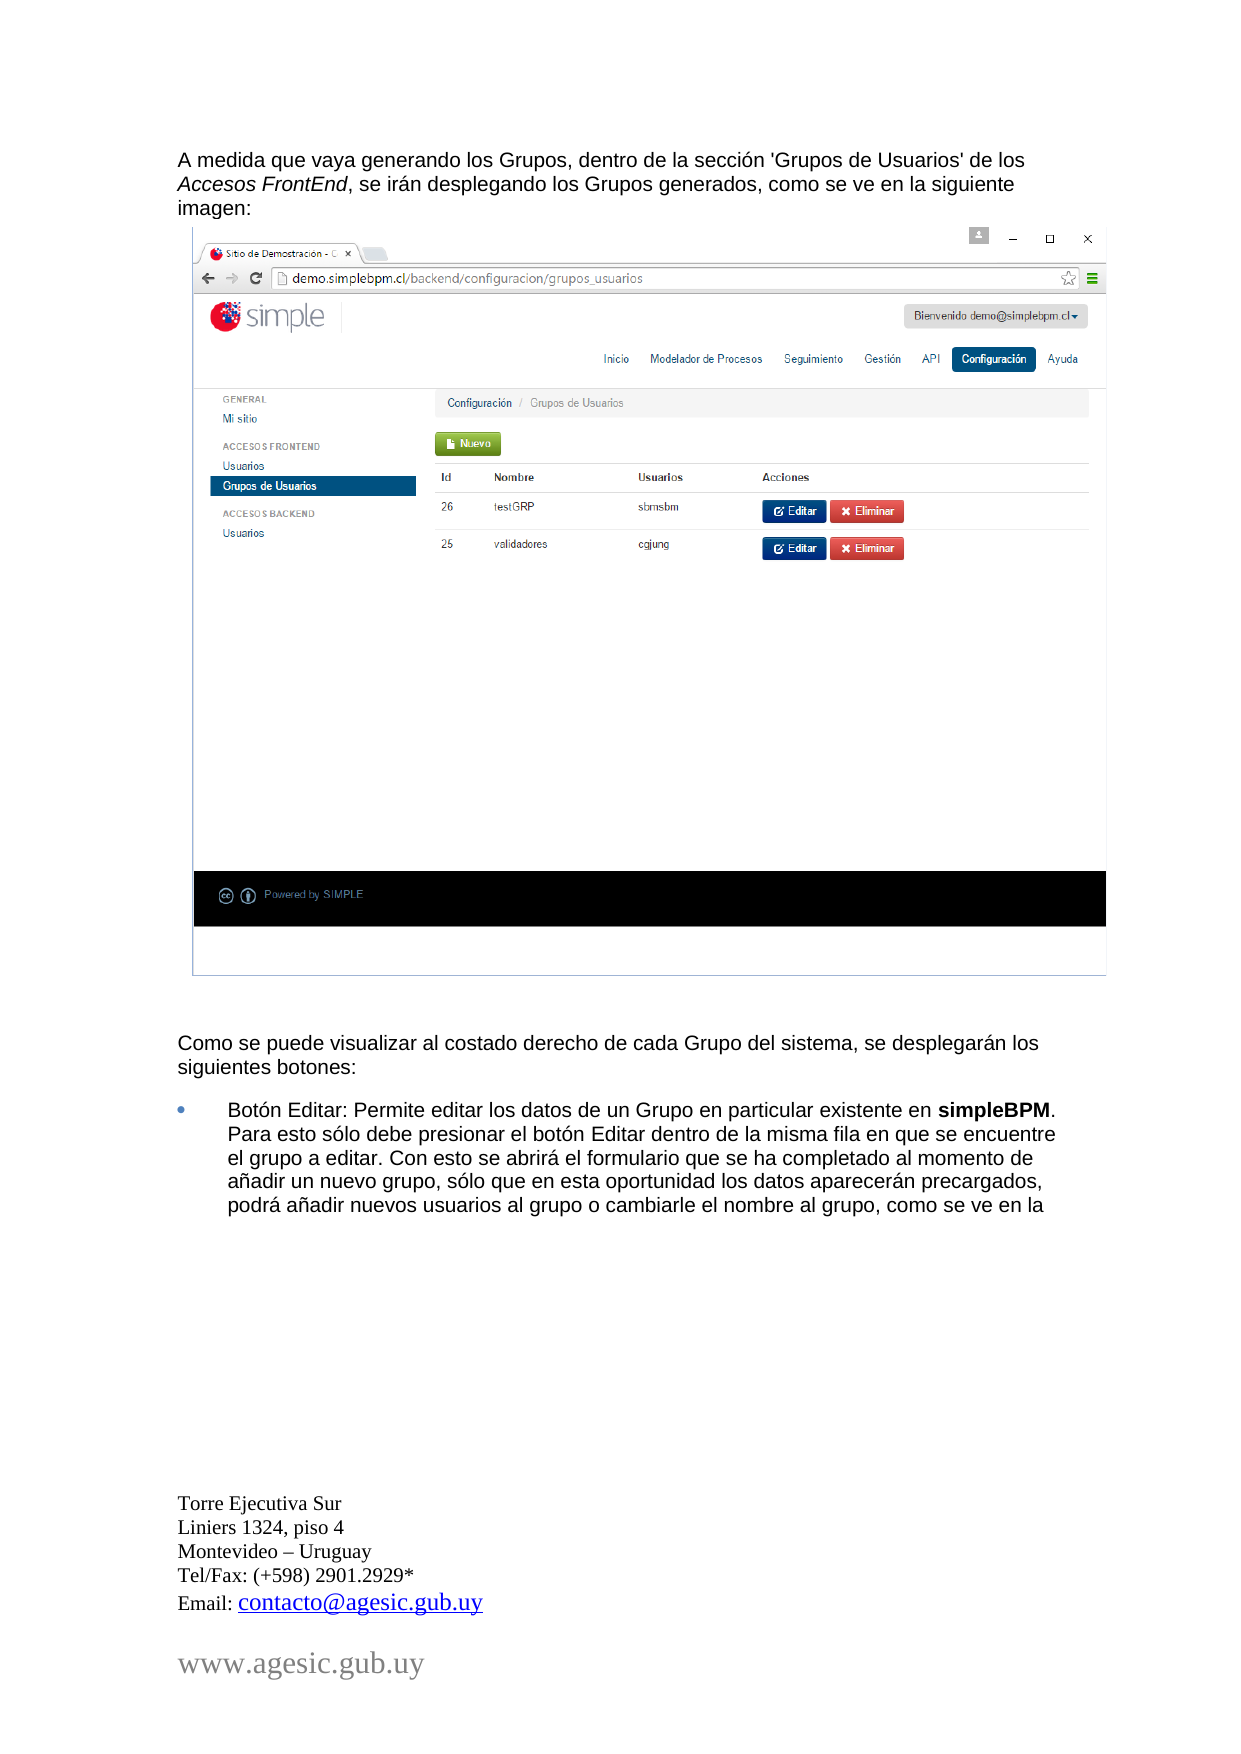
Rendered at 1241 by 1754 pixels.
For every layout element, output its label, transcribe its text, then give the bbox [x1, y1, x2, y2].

text Como se puede visualizar al costado derecho de cada Grupo del sistema, se desplegarán los siguientes botones: [177, 1031, 1063, 1079]
list Botón Editar: Permite editar los datos de un Grupo en particular existente en simpleBPM. Para esto sólo debe presionar el botón Editar dentro de la misma fila en que se encuentre el grupo a editar. Con esto se abrirá el formulario que se ha completado al momento de añadir un nuevo grupo, sólo que en esta oportunidad los datos aparecerán precargados, podrá añadir nuevos usuarios al grupo o cambiarle el nombre al grupo, como se ve en la [177, 1097, 1063, 1217]
text A medida que vaya generando los Grupos, dentro de la sección 'Grupos de Usuarios' de los Accesos FrontEnd, se irán desplegando los Grupos generados, como se ve en la siguiente imagen: [177, 148, 1063, 219]
picture [192, 227, 1107, 976]
